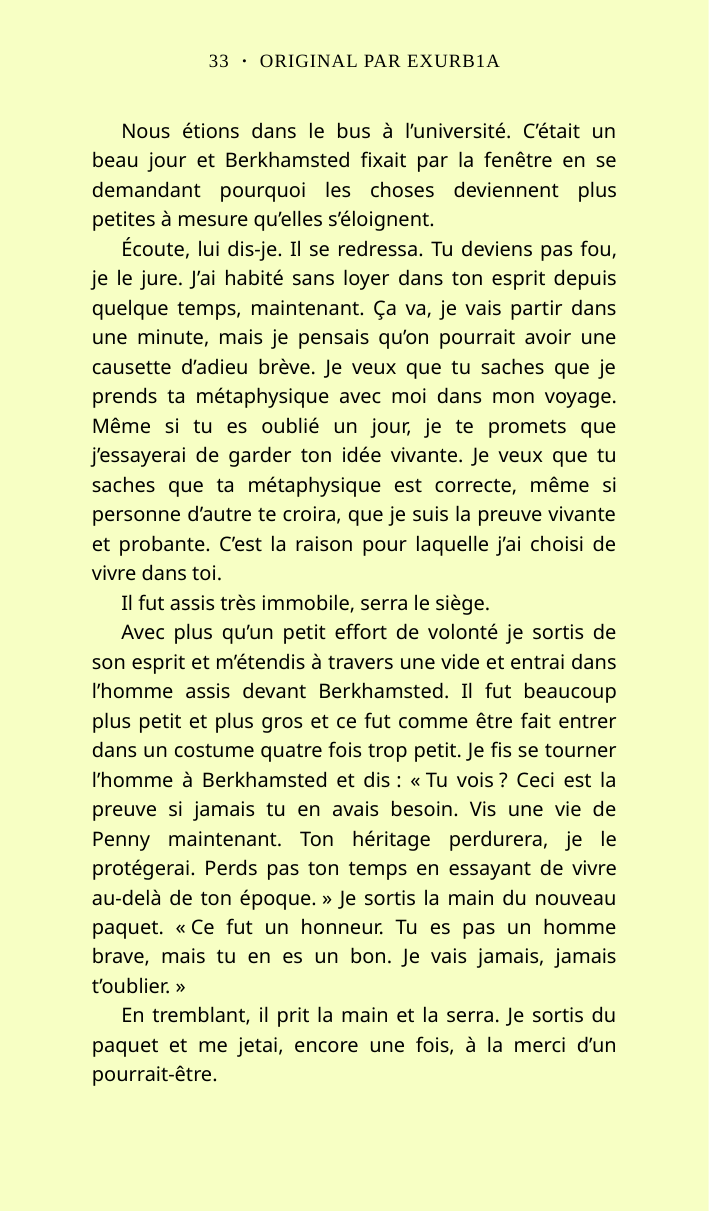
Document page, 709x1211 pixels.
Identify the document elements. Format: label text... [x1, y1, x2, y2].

text Avec plus qu’un petit effort de volonté je sortis de son esprit et m’étendis à travers une vide et entrai dans l’homme assis devant Berkhamsted. Il fut beaucoup plus petit et plus gros et ce fut comme être fait entrer dans un costume quatre fois trop petit. Je fis se tourner l’homme à Berkhamsted et dis : « Tu vois ? Ceci est la preuve si jamais tu en avais besoin. Vis une vie de Penny maintenant. Ton héritage perdurera, je le protégerai. Perds pas ton temps en essayant de vivre au-delà de ton époque. » Je sortis la main du nouveau paquet. « Ce fut un honneur. Tu es pas un homme brave, mais tu en es un bon. Je vais jamais, jamais t’oublier. » [92, 616, 617, 999]
text Il fut assis très immobile, serra le siège. [92, 587, 617, 616]
text En tremblant, il prit la main et la serra. Je sortis du paquet et me jetai, encore une fois, à la merci d’un pourrait-être. [92, 999, 617, 1088]
text Écoute, lui dis-je. Il se redressa. Tu deviens pas fou, je le jure. J’ai habité sans loyer dans ton esprit depuis quelque temps, maintenant. Ça va, je vais partir dans une minute, mais je pensais qu’on pourrait avoir une causette d’adieu brève. Je veux que tu saches que je prends ta métaphysique avec moi dans mon voyage. Même si tu es oublié un jour, je te promets que j’essayerai de garder ton idée vivante. Je veux que tu saches que ta métaphysique est correcte, même si personne d’autre te croira, que je suis la preuve vivante et probante. C’est la raison pour laquelle j’ai choisi de vivre dans toi. [92, 233, 617, 587]
text Nous étions dans le bus à l’université. C’était un beau jour et Berkhamsted fixait par la fenêtre en se demandant pourquoi les choses deviennent plus petites à mesure qu’elles s’éloignent. [92, 115, 617, 233]
